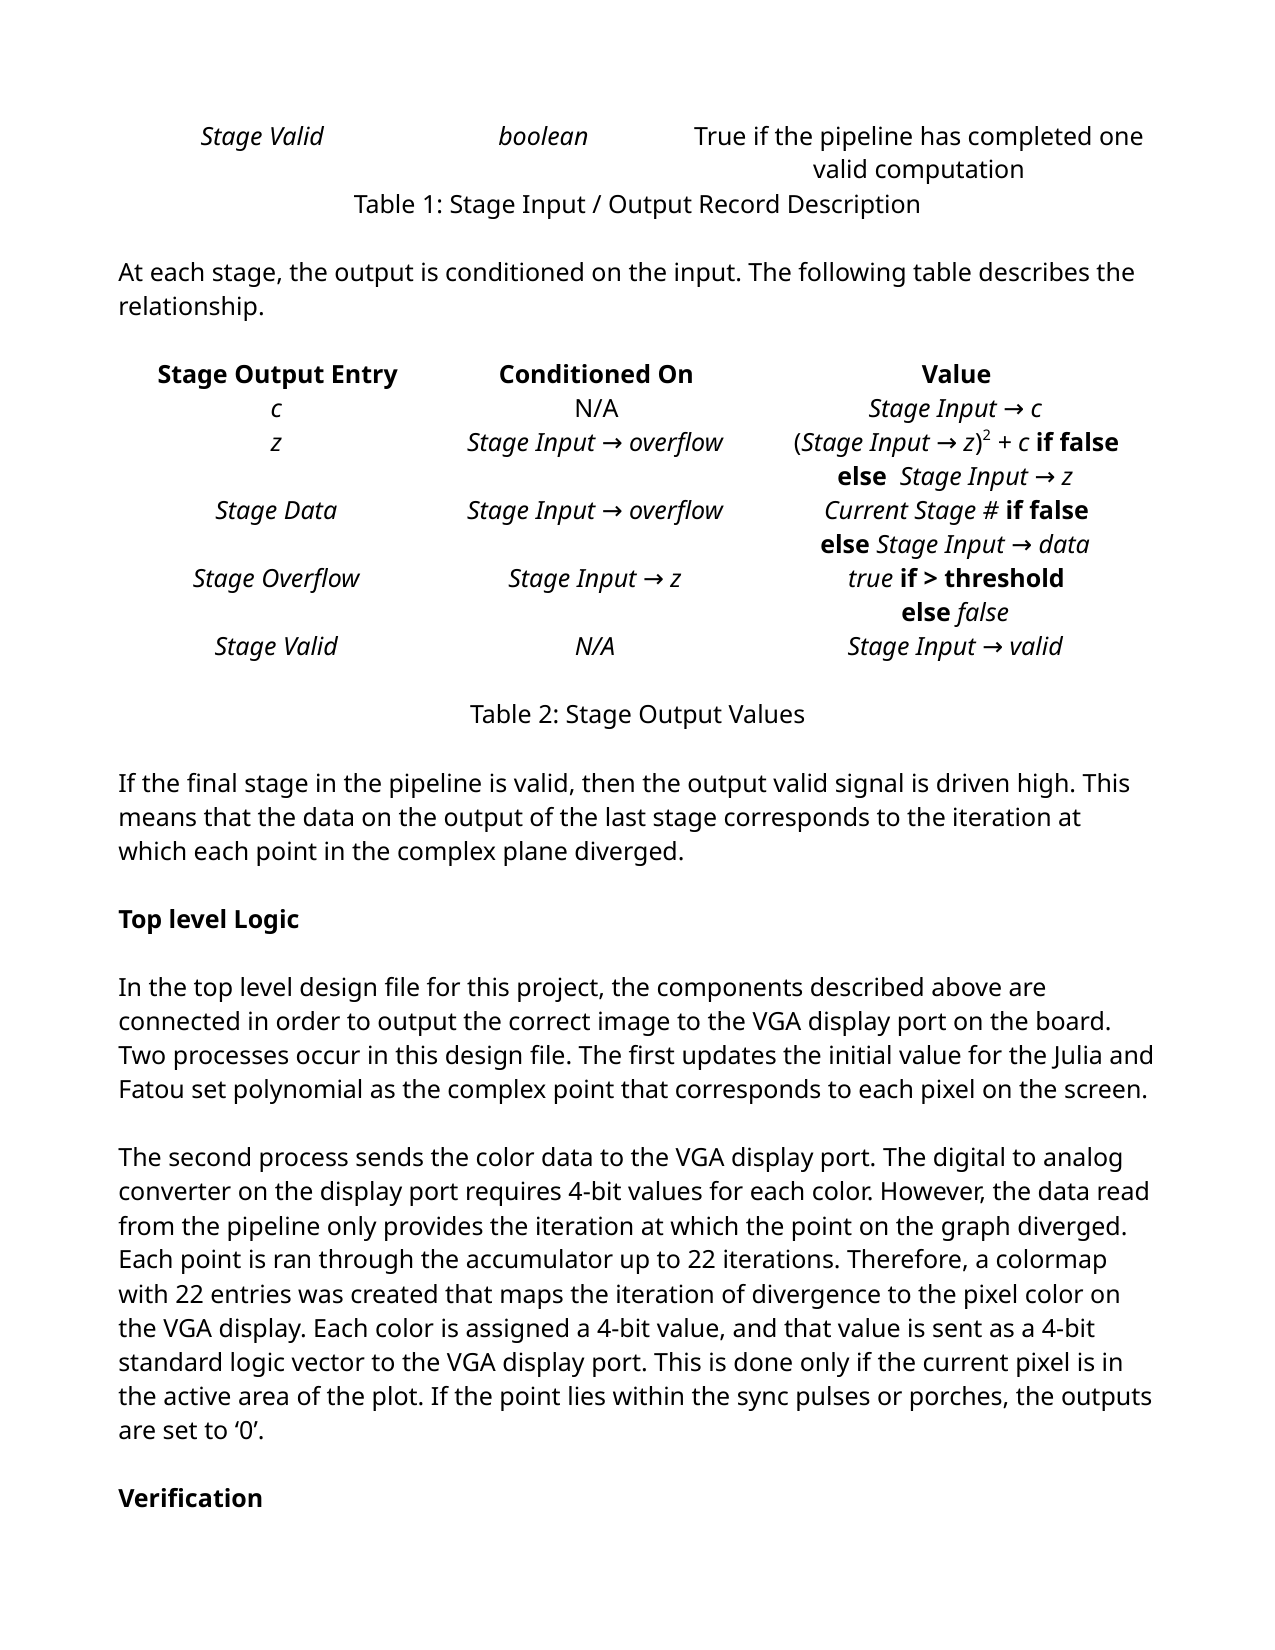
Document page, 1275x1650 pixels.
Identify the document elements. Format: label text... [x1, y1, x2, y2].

table_cell boolean [409, 118, 681, 186]
table_cell Stage Input → z [437, 561, 756, 629]
table_cell c [118, 391, 437, 425]
table_cell Stage Input → valid [756, 629, 1157, 663]
text Verification [118, 1481, 1157, 1515]
table_header Stage Output Entry [118, 357, 437, 391]
text The second process sends the color data to the VGA display port. The digital to analog converter on the display port requires 4-bit values for each color. However, the data read from the pipeline only provides the iteration at which the point on the graph diverged. Each point is ran through the accumulator up to 22 iterations. Therefore, a colormap with 22 entries was created that maps the iteration of divergence to the pixel color on the VGA display. Each color is assigned a 4-bit value, and that value is sent as a 4-bit standard logic vector to the VGA display port. This is done only if the current pixel is in the active area of the plot. If the point lies within the sync pulses or porches, the outputs are set to ‘0’. [118, 1140, 1157, 1447]
table_cell Stage Data [118, 493, 437, 561]
table_cell Stage Input → c [756, 391, 1157, 425]
text At each stage, the output is conditioned on the input. The following table describes the relationship. [118, 254, 1157, 322]
table_header Value [756, 357, 1157, 391]
table_header Conditioned On [437, 357, 756, 391]
text In the top level design file for this project, the components described above are connected in order to output the correct image to the VGA display port on the board. Two processes occur in this design file. The first updates the initial value for the Julia and Fatou set polynomial as the complex point that corresponds to each pixel on the screen. [118, 970, 1157, 1106]
table_cell Stage Overflow [118, 561, 437, 629]
text Table 2: Stage Output Values [118, 697, 1157, 731]
table_cell (Stage Input → z)2 + c if false else Stage Input → z [756, 425, 1157, 493]
table_cell Current Stage # if false else Stage Input → data [756, 493, 1157, 561]
text Top level Logic [118, 902, 1157, 936]
table_cell N/A [437, 629, 756, 663]
table_cell N/A [437, 391, 756, 425]
table_cell Stage Valid [118, 118, 409, 186]
text If the final stage in the pipeline is valid, then the output valid signal is driven high. This means that the data on the output of the last stage corresponds to the iteration at which each point in the complex plane diverged. [118, 765, 1157, 867]
table_cell True if the pipeline has completed one valid computation [681, 118, 1157, 186]
table_cell z [118, 425, 437, 493]
table_cell Stage Input → overflow [437, 493, 756, 561]
table_cell Stage Input → overflow [437, 425, 756, 493]
text Table 1: Stage Input / Output Record Description [118, 186, 1157, 220]
table_cell true if > threshold else false [756, 561, 1157, 629]
table_cell Stage Valid [118, 629, 437, 663]
